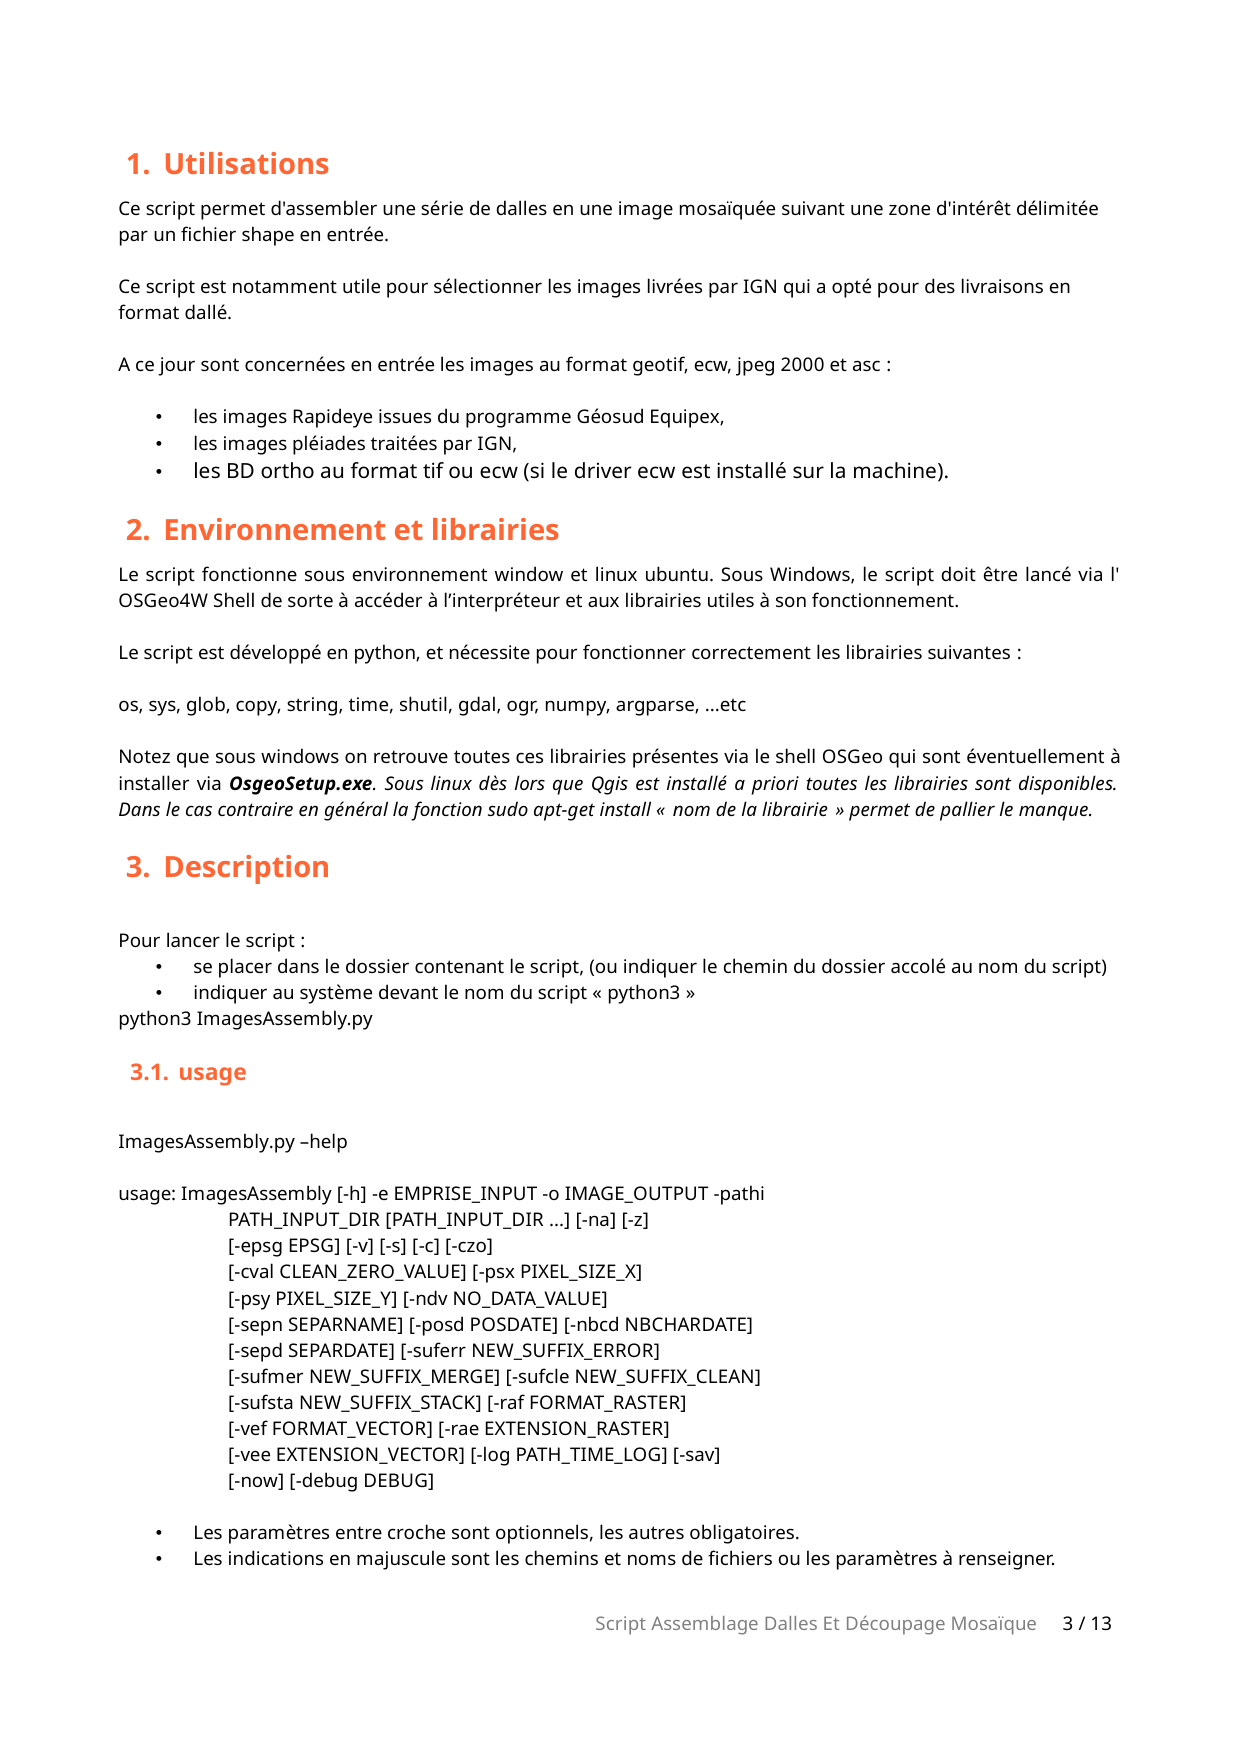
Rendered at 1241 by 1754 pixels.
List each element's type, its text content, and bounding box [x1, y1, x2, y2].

text [-sufmer NEW_SUFFIX_MERGE] [-sufcle NEW_SUFFIX_CLEAN] [118, 1363, 1122, 1389]
text [-cval CLEAN_ZERO_VALUE] [-psx PIXEL_SIZE_X] [118, 1258, 1122, 1284]
list Les paramètres entre croche sont optionnels, les autres obligatoires. [156, 1519, 1122, 1545]
text [-sepd SEPARDATE] [-suferr NEW_SUFFIX_ERROR] [118, 1337, 1122, 1363]
text [-epsg EPSG] [-v] [-s] [-c] [-czo] [118, 1232, 1122, 1258]
text [-now] [-debug DEBUG] [118, 1467, 1122, 1493]
text [-sepn SEPARNAME] [-posd POSDATE] [-nbcd NBCHARDATE] [118, 1311, 1122, 1337]
list indiquer au système devant le nom du script « python3 » [156, 979, 1122, 1005]
list les BD ortho au format tif ou ecw (si le driver ecw est installé sur la machine). [156, 456, 1122, 484]
text python3 ImagesAssembly.py [118, 1005, 1122, 1031]
text PATH_INPUT_DIR [PATH_INPUT_DIR ...] [-na] [-z] [118, 1206, 1122, 1232]
text usage: ImagesAssembly [-h] -e EMPRISE_INPUT -o IMAGE_OUTPUT -pathi [118, 1180, 1122, 1206]
text Le script fonctionne sous environnement window et linux ubuntu. Sous Windows, le script doit être lancé via l' OSGeo4W Shell de sorte à accéder à l’interpréteur et aux librairies utiles à son fonctionnement. [118, 561, 1122, 613]
text Le script est développé en python, et nécessite pour fonctionner correctement les librairies suivantes : [118, 639, 1122, 665]
list les images pléiades traitées par IGN, [156, 429, 1122, 456]
list les images Rapideye issues du programme Géosud Equipex, [156, 403, 1122, 429]
list se placer dans le dossier contenant le script, (ou indiquer le chemin du dossier accolé au nom du script) [156, 953, 1122, 979]
text Pour lancer le script : [118, 927, 1122, 953]
text [-psy PIXEL_SIZE_Y] [-ndv NO_DATA_VALUE] [118, 1284, 1122, 1311]
text A ce jour sont concernées en entrée les images au format geotif, ecw, jpeg 2000 et asc : [118, 351, 1122, 377]
subtitle Utilisations [118, 143, 1122, 183]
text ImagesAssembly.py –help [118, 1128, 1122, 1154]
text [-vef FORMAT_VECTOR] [-rae EXTENSION_RASTER] [118, 1415, 1122, 1441]
text [-sufsta NEW_SUFFIX_STACK] [-raf FORMAT_RASTER] [118, 1389, 1122, 1415]
text Ce script est notamment utile pour sélectionner les images livrées par IGN qui a opté pour des livraisons en format dallé. [118, 273, 1122, 325]
list Les indications en majuscule sont les chemins et noms de fichiers ou les paramètres à renseigner. [156, 1545, 1122, 1571]
text Notez que sous windows on retrouve toutes ces librairies présentes via le shell OSGeo qui sont éventuellement à installer via OsgeoSetup.exe. Sous linux dès lors que Qgis est installé a priori toutes les librairies sont disponibles. Dans le cas contraire en général la fonction sudo apt-get install « nom de la librairie » permet de pallier le manque. [118, 743, 1122, 821]
text os, sys, glob, copy, string, time, shutil, gdal, ogr, numpy, argparse, ...etc [118, 691, 1122, 717]
subtitle Description [118, 846, 1122, 886]
text Ce script permet d'assembler une série de dalles en une image mosaïquée suivant une zone d'intérêt délimitée par un fichier shape en entrée. [118, 195, 1122, 247]
subtitle usage [118, 1056, 1122, 1087]
text [-vee EXTENSION_VECTOR] [-log PATH_TIME_LOG] [-sav] [118, 1441, 1122, 1467]
subtitle Environnement et librairies [118, 509, 1122, 548]
